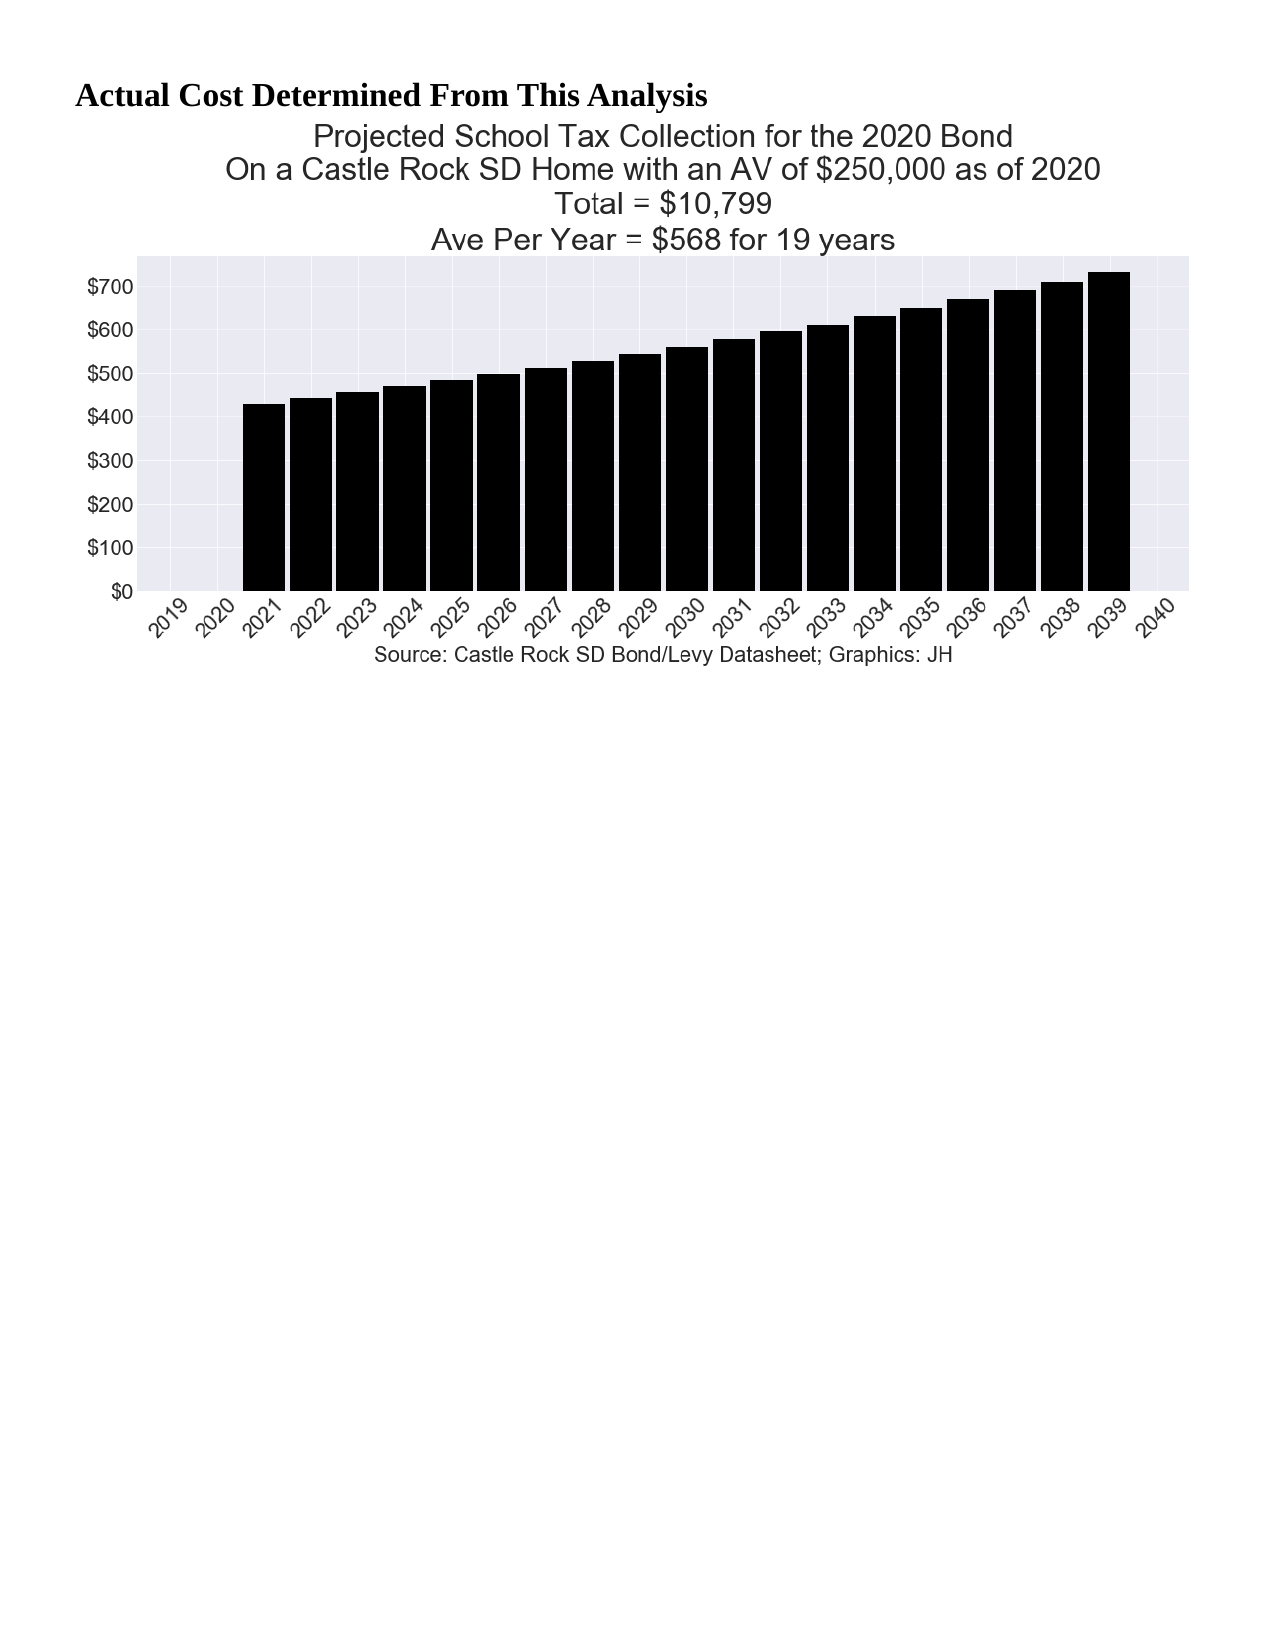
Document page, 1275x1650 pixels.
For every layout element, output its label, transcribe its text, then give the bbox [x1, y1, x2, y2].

subtitle Actual Cost Determined From This Analysis [75, 75, 1200, 113]
picture [75, 113, 1200, 676]
